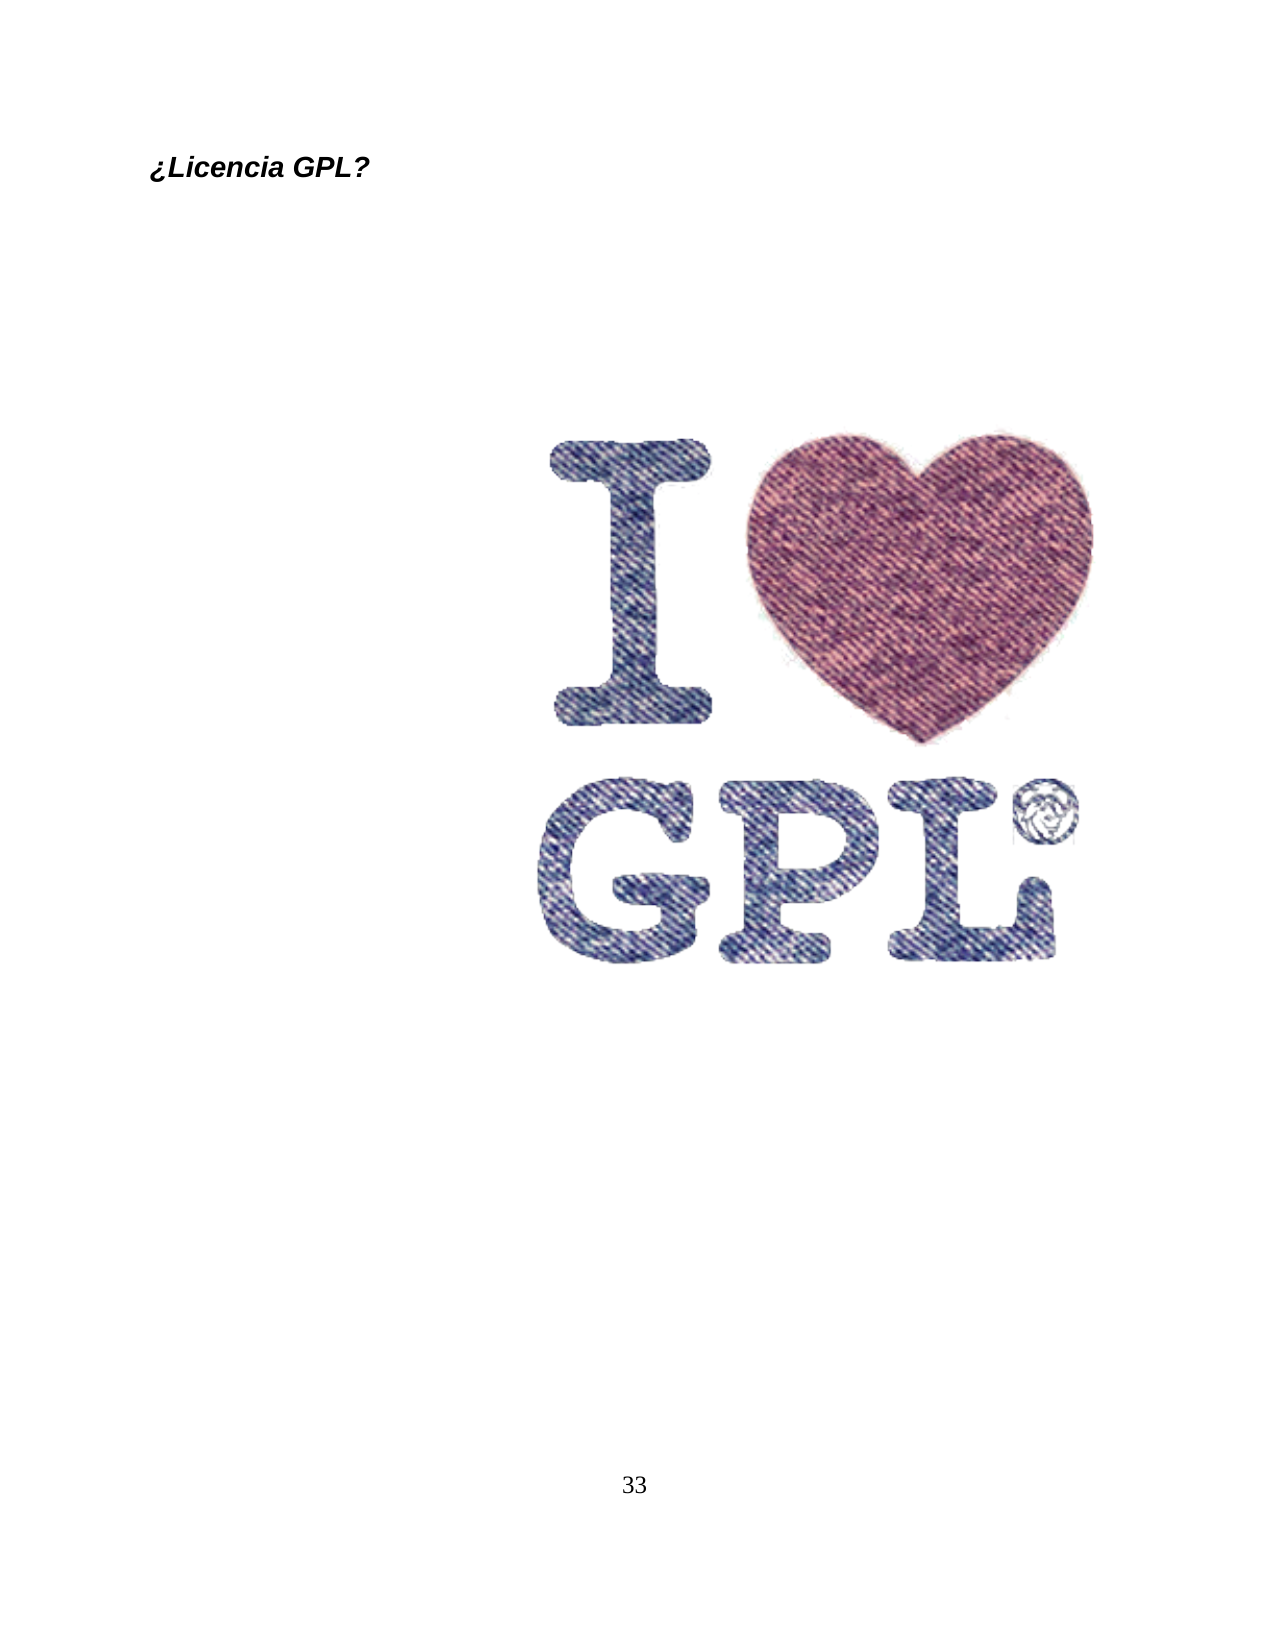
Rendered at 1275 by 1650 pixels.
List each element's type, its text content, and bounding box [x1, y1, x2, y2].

picture [150, 196, 1275, 1196]
subtitle ¿Licencia GPL? [150, 150, 1125, 183]
